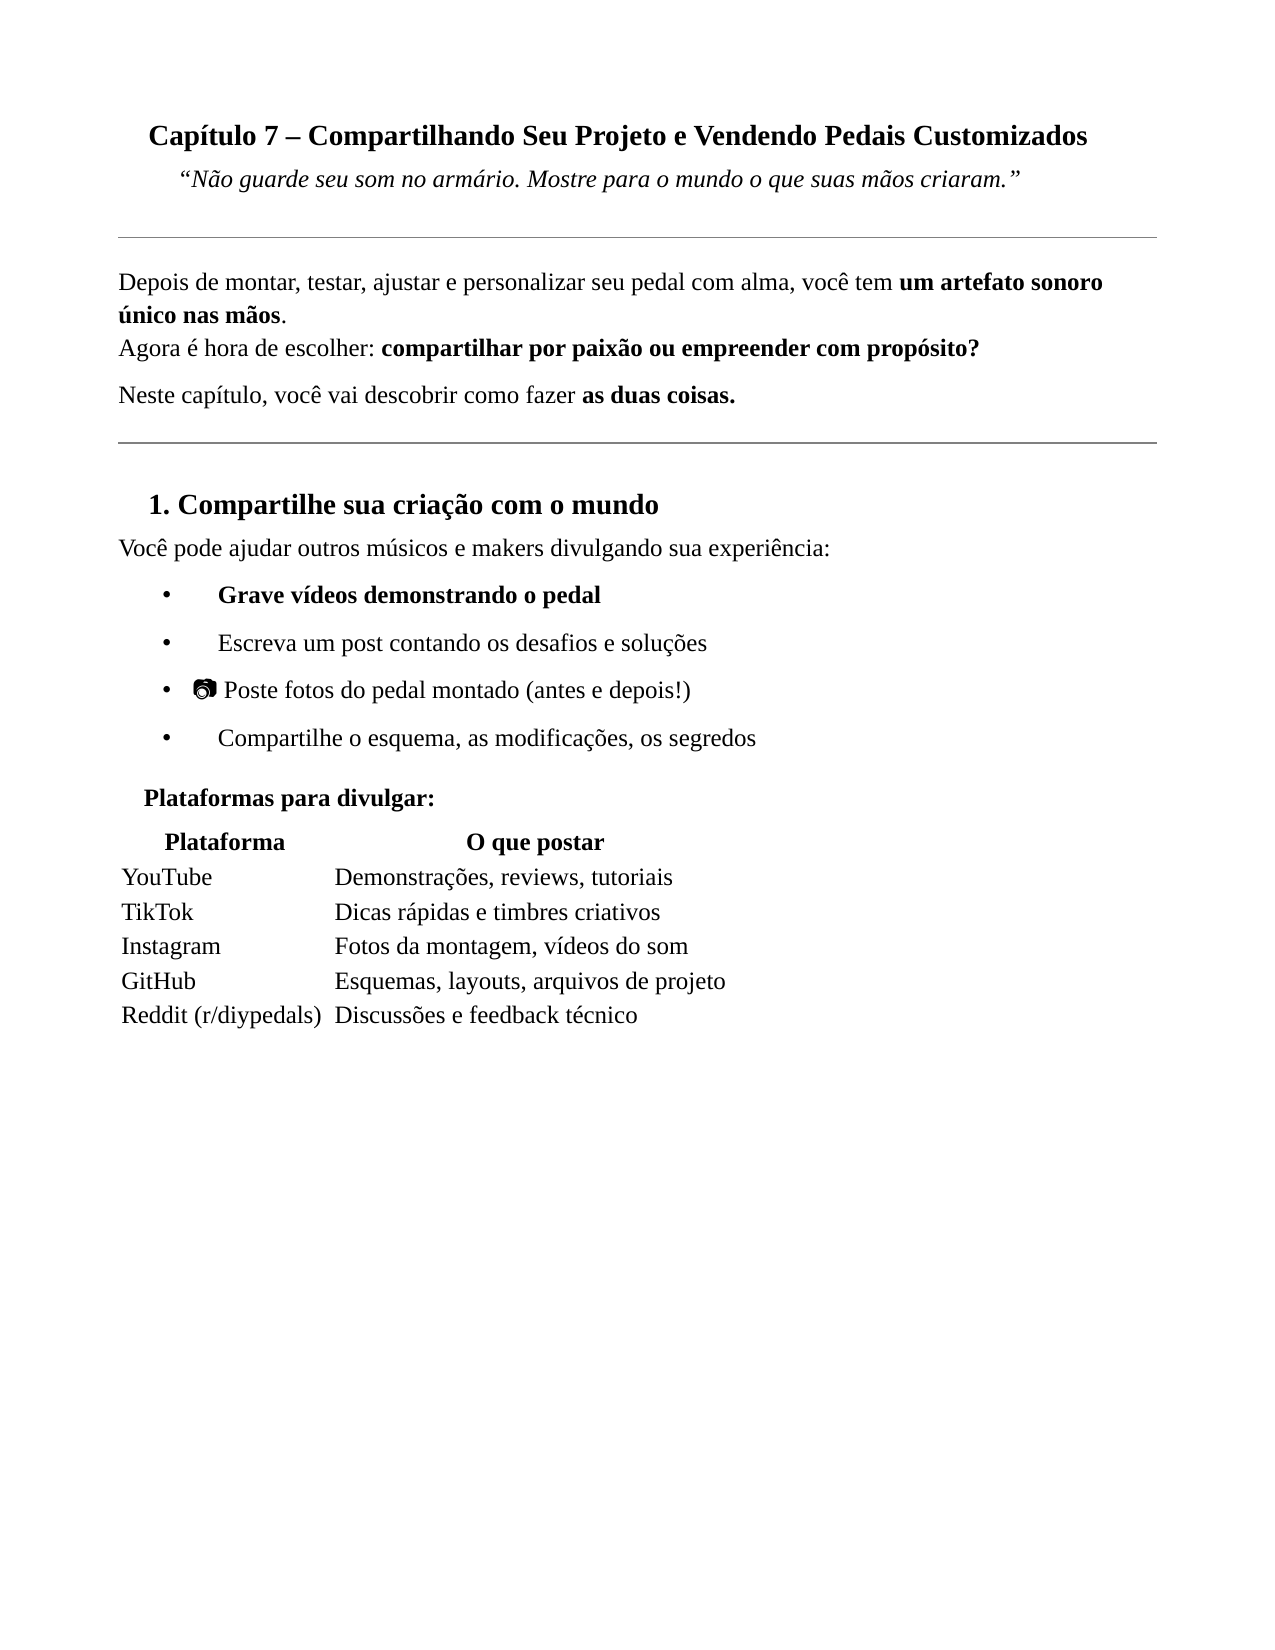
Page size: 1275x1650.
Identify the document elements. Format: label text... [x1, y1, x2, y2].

table_cell Fotos da montagem, vídeos do som [331, 928, 739, 963]
subtitle 📣 Capítulo 7 – Compartilhando Seu Projeto e Vendendo Pedais Customizados [118, 118, 1157, 152]
table_cell TikTok [118, 894, 331, 928]
subtitle 🌐 1. Compartilhe sua criação com o mundo [118, 487, 1157, 520]
table_cell Instagram [118, 928, 331, 963]
table_header O que postar [331, 825, 739, 859]
table_cell Dicas rápidas e timbres criativos [331, 894, 739, 928]
list 🧠 Compartilhe o esquema, as modificações, os segredos [162, 723, 1157, 752]
subtitle 💡 Plataformas para divulgar: [118, 783, 1157, 812]
text “Não guarde seu som no armário. Mostre para o mundo o que suas mãos criaram.” [177, 164, 1098, 193]
table_cell Discussões e feedback técnico [331, 998, 739, 1032]
table_header Plataforma [118, 825, 331, 859]
list 📷 Poste fotos do pedal montado (antes e depois!) [162, 676, 1157, 704]
text Você pode ajudar outros músicos e makers divulgando sua experiência: [118, 533, 1157, 562]
table_cell Demonstrações, reviews, tutoriais [331, 859, 739, 894]
text Depois de montar, testar, ajustar e personalizar seu pedal com alma, você tem um artefato sonoro único nas mãos. Agora é hora de escolher: compartilhar por paixão ou empreender com propósito? [118, 267, 1157, 361]
table_cell Esquemas, layouts, arquivos de projeto [331, 963, 739, 997]
text Neste capítulo, você vai descobrir como fazer as duas coisas. [118, 380, 1157, 409]
table_cell GitHub [118, 963, 331, 997]
list 🎥 Grave vídeos demonstrando o pedal [162, 580, 1157, 609]
list 📝 Escreva um post contando os desafios e soluções [162, 628, 1157, 657]
table_cell YouTube [118, 859, 331, 894]
table_cell Reddit (r/diypedals) [118, 998, 331, 1032]
